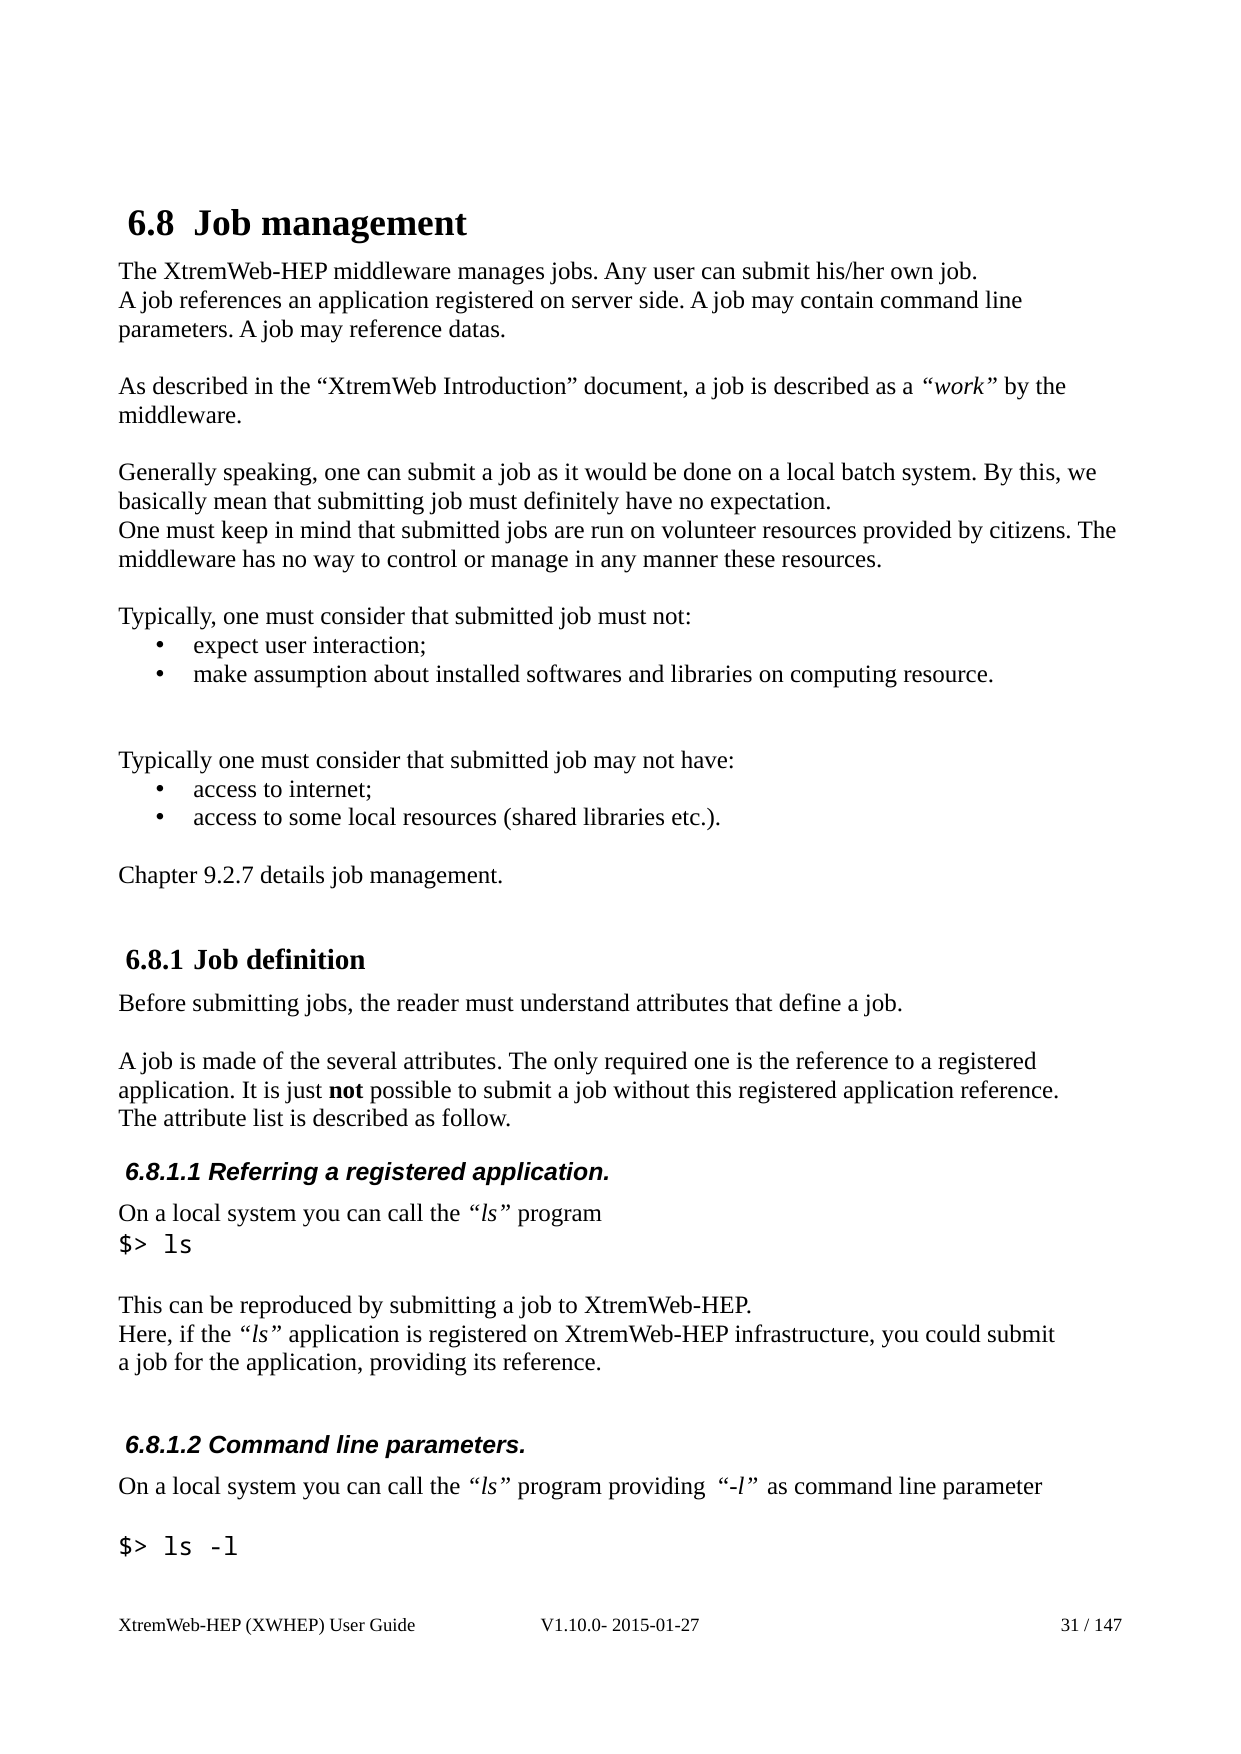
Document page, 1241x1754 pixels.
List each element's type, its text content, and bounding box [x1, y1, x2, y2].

subtitle Referring a registered application. [118, 1157, 1122, 1186]
text Before submitting jobs, the reader must understand attributes that define a job. [118, 988, 1122, 1017]
text Typically, one must consider that submitted job must not: [118, 601, 1122, 630]
text The XtremWeb-HEP middleware manages jobs. Any user can submit his/her own job. [118, 256, 1122, 285]
text Generally speaking, one can submit a job as it would be done on a local batch system. By this, we basically mean that submitting job must definitely have no expectation. [118, 457, 1122, 515]
text As described in the “XtremWeb Introduction” document, a job is described as a “work” by the middleware. [118, 371, 1122, 429]
list On a local system you can call the “ls” program $> ls This can be reproduced by submitting a job to XtremWeb-HEP. Here, if the “ls” application is registered on XtremWeb-HEP infrastructure, you could submit a job for the application, providing its reference. [118, 1198, 1069, 1376]
subtitle Command line parameters. [118, 1430, 1122, 1458]
text On a local system you can call the “ls” program providing “-l” as command line parameter $> ls -l [118, 1471, 1122, 1562]
text A job references an application registered on server side. A job may contain command line parameters. A job may reference datas. [118, 285, 1122, 342]
text Chapter 9.2.7 details job management. [118, 860, 1122, 889]
list expect user interaction; [156, 630, 1122, 659]
list make assumption about installed softwares and libraries on computing resource. [156, 659, 1122, 687]
text Typically one must consider that submitted job may not have: [118, 745, 1122, 774]
list access to some local resources (shared libraries etc.). [156, 802, 1122, 831]
list access to internet; [156, 774, 1122, 802]
subtitle Job management [118, 201, 1122, 244]
text The attribute list is described as follow. [118, 1103, 1122, 1132]
text One must keep in mind that submitted jobs are run on volunteer resources provided by citizens. The middleware has no way to control or manage in any manner these resources. [118, 515, 1122, 572]
subtitle Job definition [118, 942, 1122, 976]
text A job is made of the several attributes. The only required one is the reference to a registered application. It is just not possible to submit a job without this registered application reference. [118, 1046, 1122, 1103]
